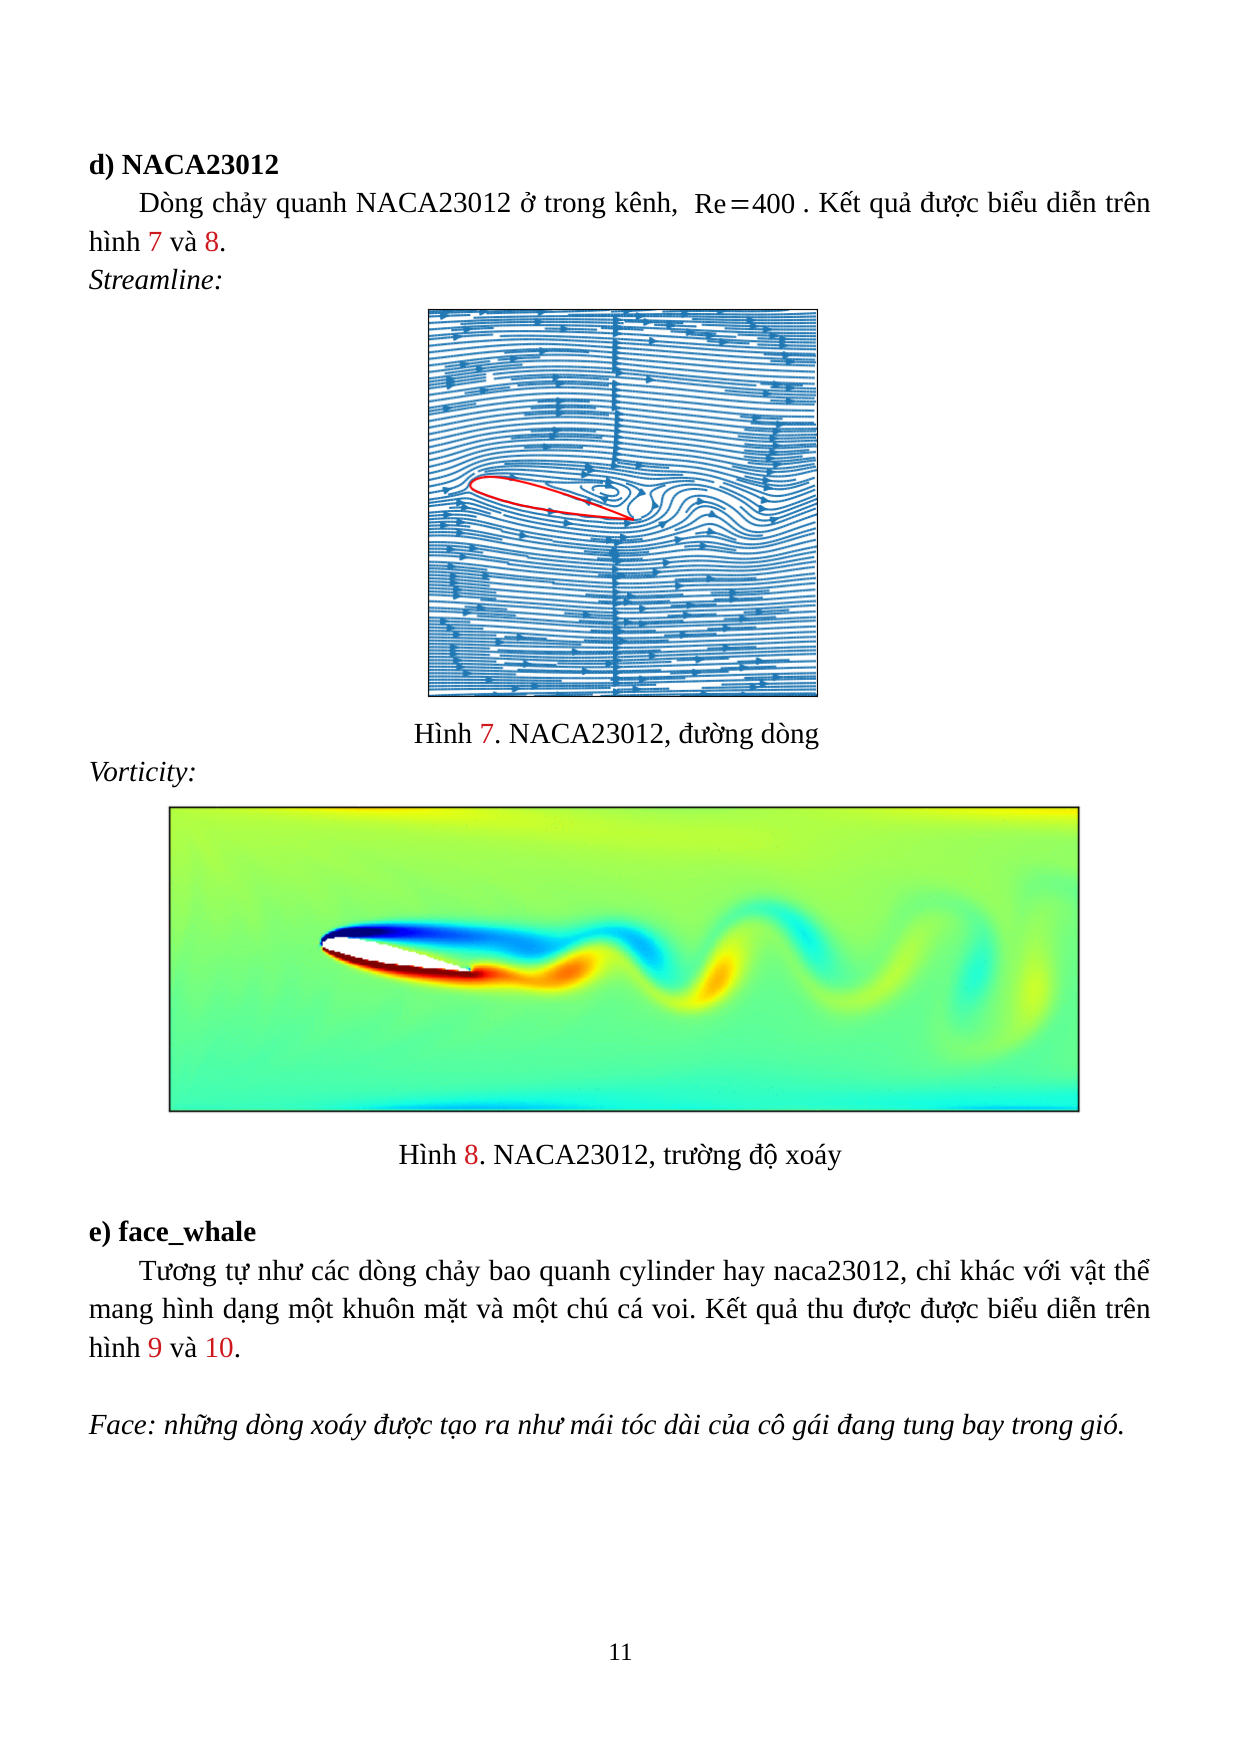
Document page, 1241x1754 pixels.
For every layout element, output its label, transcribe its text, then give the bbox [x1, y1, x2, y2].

text Face: những dòng xoáy được tạo ra như mái tóc dài của cô gái đang tung bay trong gió. [88, 1407, 1152, 1441]
picture [413, 301, 827, 711]
text e) face_whale [88, 1214, 1152, 1248]
text Hình 8. NACA23012, trường độ xoáy [88, 793, 1152, 1171]
text Vorticity: [88, 754, 1152, 788]
text Hình 7. NACA23012, đường dòng [88, 301, 1152, 749]
text Streamline: [88, 262, 1152, 296]
text Dòng chảy quanh NACA23012 ở trong kênh, . Kết quả được biểu diễn trên hình 7 và 8. [88, 185, 1152, 257]
picture [147, 792, 1093, 1133]
text Tương tự như các dòng chảy bao quanh cylinder hay naca23012, chỉ khác với vật thể mang hình dạng một khuôn mặt và một chú cá voi. Kết quả thu được được biểu diễn trên hình 9 và 10. [88, 1253, 1152, 1363]
text d) NACA23012 [88, 147, 1152, 180]
